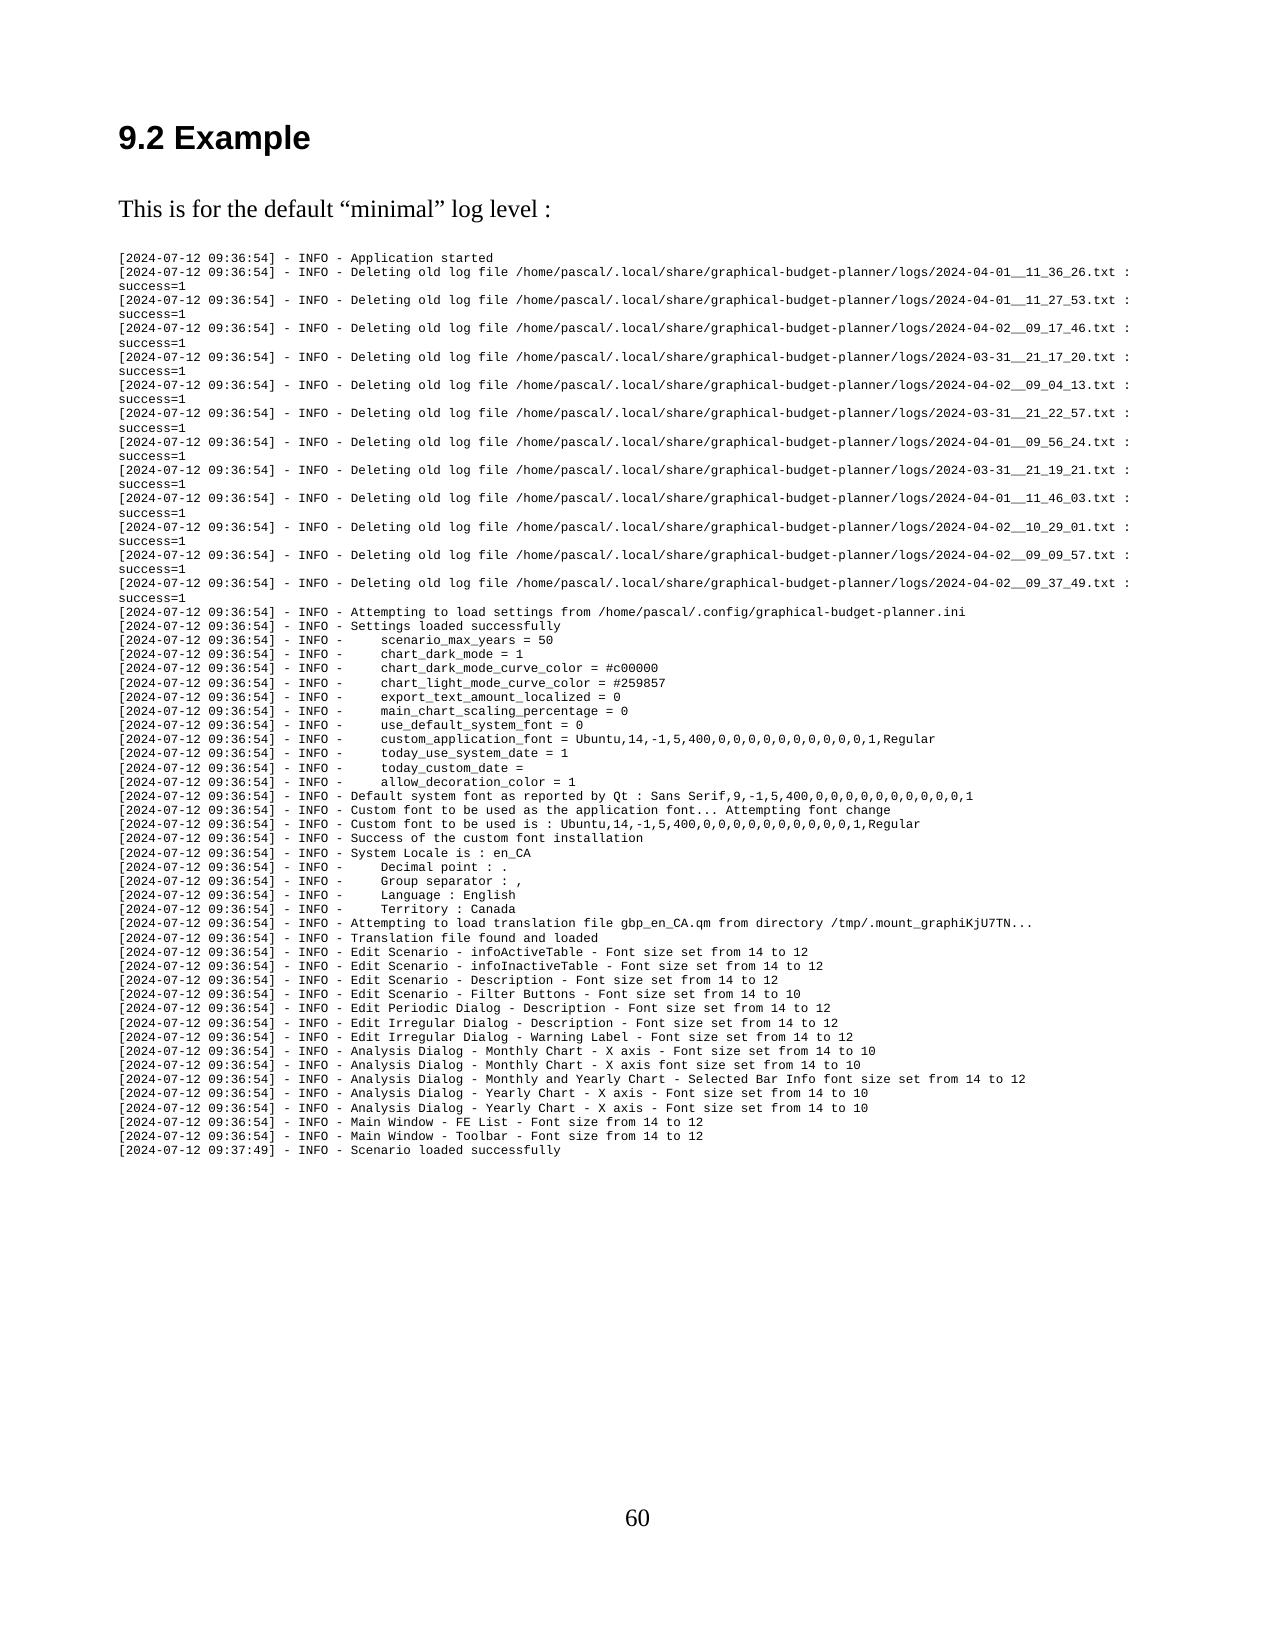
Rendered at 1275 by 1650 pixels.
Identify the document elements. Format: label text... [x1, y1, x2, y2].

text [2024-07-12 09:36:54] - INFO - Group separator : , [118, 875, 1157, 889]
text [2024-07-12 09:36:54] - INFO - chart_dark_mode_curve_color = #c00000 [118, 662, 1157, 677]
text [2024-07-12 09:36:54] - INFO - chart_dark_mode = 1 [118, 648, 1157, 662]
text [2024-07-12 09:36:54] - INFO - Deleting old log file /home/pascal/.local/share/graphical-budget-planner/logs/2024-04-01__11_27_53.txt : success=1 [118, 294, 1157, 322]
text [2024-07-12 09:36:54] - INFO - Analysis Dialog - Monthly Chart - X axis font size set from 14 to 10 [118, 1059, 1157, 1073]
text [2024-07-12 09:36:54] - INFO - Analysis Dialog - Yearly Chart - X axis - Font size set from 14 to 10 [118, 1087, 1157, 1102]
text [2024-07-12 09:36:54] - INFO - Edit Scenario - infoInactiveTable - Font size set from 14 to 12 [118, 960, 1157, 974]
text [2024-07-12 09:36:54] - INFO - custom_application_font = Ubuntu,14,-1,5,400,0,0,0,0,0,0,0,0,0,0,1,Regular [118, 733, 1157, 747]
text This is for the default “minimal” log level : [118, 194, 1157, 223]
text [2024-07-12 09:36:54] - INFO - Edit Scenario - Description - Font size set from 14 to 12 [118, 974, 1157, 988]
text [2024-07-12 09:36:54] - INFO - Analysis Dialog - Monthly and Yearly Chart - Selected Bar Info font size set from 14 to 12 [118, 1073, 1157, 1087]
text [2024-07-12 09:36:54] - INFO - Settings loaded successfully [118, 620, 1157, 634]
text [2024-07-12 09:36:54] - INFO - Attempting to load translation file gbp_en_CA.qm from directory /tmp/.mount_graphiKjU7TN... [118, 917, 1157, 932]
text [2024-07-12 09:36:54] - INFO - System Locale is : en_CA [118, 847, 1157, 861]
text [2024-07-12 09:36:54] - INFO - Translation file found and loaded [118, 932, 1157, 946]
text [2024-07-12 09:36:54] - INFO - scenario_max_years = 50 [118, 634, 1157, 648]
text [2024-07-12 09:36:54] - INFO - Deleting old log file /home/pascal/.local/share/graphical-budget-planner/logs/2024-04-02__09_17_46.txt : success=1 [118, 322, 1157, 351]
text [2024-07-12 09:36:54] - INFO - today_custom_date = [118, 762, 1157, 776]
text [2024-07-12 09:36:54] - INFO - Edit Periodic Dialog - Description - Font size set from 14 to 12 [118, 1002, 1157, 1017]
text [2024-07-12 09:36:54] - INFO - Success of the custom font installation [118, 832, 1157, 847]
text [2024-07-12 09:36:54] - INFO - Deleting old log file /home/pascal/.local/share/graphical-budget-planner/logs/2024-04-01__09_56_24.txt : success=1 [118, 436, 1157, 464]
text [2024-07-12 09:36:54] - INFO - today_use_system_date = 1 [118, 747, 1157, 762]
text [2024-07-12 09:36:54] - INFO - Custom font to be used as the application font... Attempting font change [118, 804, 1157, 818]
text [2024-07-12 09:36:54] - INFO - export_text_amount_localized = 0 [118, 691, 1157, 705]
text [2024-07-12 09:36:54] - INFO - Language : English [118, 889, 1157, 903]
text [2024-07-12 09:36:54] - INFO - Analysis Dialog - Yearly Chart - X axis - Font size set from 14 to 10 [118, 1102, 1157, 1116]
text [2024-07-12 09:36:54] - INFO - Application started [118, 252, 1157, 266]
text [2024-07-12 09:36:54] - INFO - Deleting old log file /home/pascal/.local/share/graphical-budget-planner/logs/2024-04-02__10_29_01.txt : success=1 [118, 521, 1157, 549]
text [2024-07-12 09:36:54] - INFO - Deleting old log file /home/pascal/.local/share/graphical-budget-planner/logs/2024-04-02__09_37_49.txt : success=1 [118, 577, 1157, 606]
text [2024-07-12 09:36:54] - INFO - allow_decoration_color = 1 [118, 776, 1157, 790]
text [2024-07-12 09:36:54] - INFO - Deleting old log file /home/pascal/.local/share/graphical-budget-planner/logs/2024-03-31__21_22_57.txt : success=1 [118, 407, 1157, 436]
text [2024-07-12 09:36:54] - INFO - Attempting to load settings from /home/pascal/.config/graphical-budget-planner.ini [118, 606, 1157, 620]
text [2024-07-12 09:37:49] - INFO - Scenario loaded successfully [118, 1144, 1157, 1158]
text [2024-07-12 09:36:54] - INFO - Edit Scenario - infoActiveTable - Font size set from 14 to 12 [118, 946, 1157, 960]
text [2024-07-12 09:36:54] - INFO - Deleting old log file /home/pascal/.local/share/graphical-budget-planner/logs/2024-04-01__11_36_26.txt : success=1 [118, 266, 1157, 294]
text [2024-07-12 09:36:54] - INFO - chart_light_mode_curve_color = #259857 [118, 677, 1157, 691]
text [2024-07-12 09:36:54] - INFO - Custom font to be used is : Ubuntu,14,-1,5,400,0,0,0,0,0,0,0,0,0,0,1,Regular [118, 818, 1157, 832]
text [2024-07-12 09:36:54] - INFO - Decimal point : . [118, 861, 1157, 875]
text [2024-07-12 09:36:54] - INFO - use_default_system_font = 0 [118, 719, 1157, 733]
text [2024-07-12 09:36:54] - INFO - Territory : Canada [118, 903, 1157, 917]
text [2024-07-12 09:36:54] - INFO - Deleting old log file /home/pascal/.local/share/graphical-budget-planner/logs/2024-04-01__11_46_03.txt : success=1 [118, 492, 1157, 521]
text [2024-07-12 09:36:54] - INFO - Edit Irregular Dialog - Description - Font size set from 14 to 12 [118, 1017, 1157, 1031]
text [2024-07-12 09:36:54] - INFO - Deleting old log file /home/pascal/.local/share/graphical-budget-planner/logs/2024-03-31__21_17_20.txt : success=1 [118, 351, 1157, 379]
text [2024-07-12 09:36:54] - INFO - Analysis Dialog - Monthly Chart - X axis - Font size set from 14 to 10 [118, 1045, 1157, 1059]
text [2024-07-12 09:36:54] - INFO - main_chart_scaling_percentage = 0 [118, 705, 1157, 719]
text [2024-07-12 09:36:54] - INFO - Deleting old log file /home/pascal/.local/share/graphical-budget-planner/logs/2024-04-02__09_09_57.txt : success=1 [118, 549, 1157, 577]
text [2024-07-12 09:36:54] - INFO - Deleting old log file /home/pascal/.local/share/graphical-budget-planner/logs/2024-04-02__09_04_13.txt : success=1 [118, 379, 1157, 407]
text [2024-07-12 09:36:54] - INFO - Edit Irregular Dialog - Warning Label - Font size set from 14 to 12 [118, 1031, 1157, 1045]
text [2024-07-12 09:36:54] - INFO - Main Window - FE List - Font size from 14 to 12 [118, 1116, 1157, 1130]
subtitle Example [118, 118, 1157, 157]
text [2024-07-12 09:36:54] - INFO - Edit Scenario - Filter Buttons - Font size set from 14 to 10 [118, 988, 1157, 1002]
text [2024-07-12 09:36:54] - INFO - Default system font as reported by Qt : Sans Serif,9,-1,5,400,0,0,0,0,0,0,0,0,0,0,1 [118, 790, 1157, 804]
text [2024-07-12 09:36:54] - INFO - Main Window - Toolbar - Font size from 14 to 12 [118, 1130, 1157, 1144]
text [2024-07-12 09:36:54] - INFO - Deleting old log file /home/pascal/.local/share/graphical-budget-planner/logs/2024-03-31__21_19_21.txt : success=1 [118, 464, 1157, 492]
